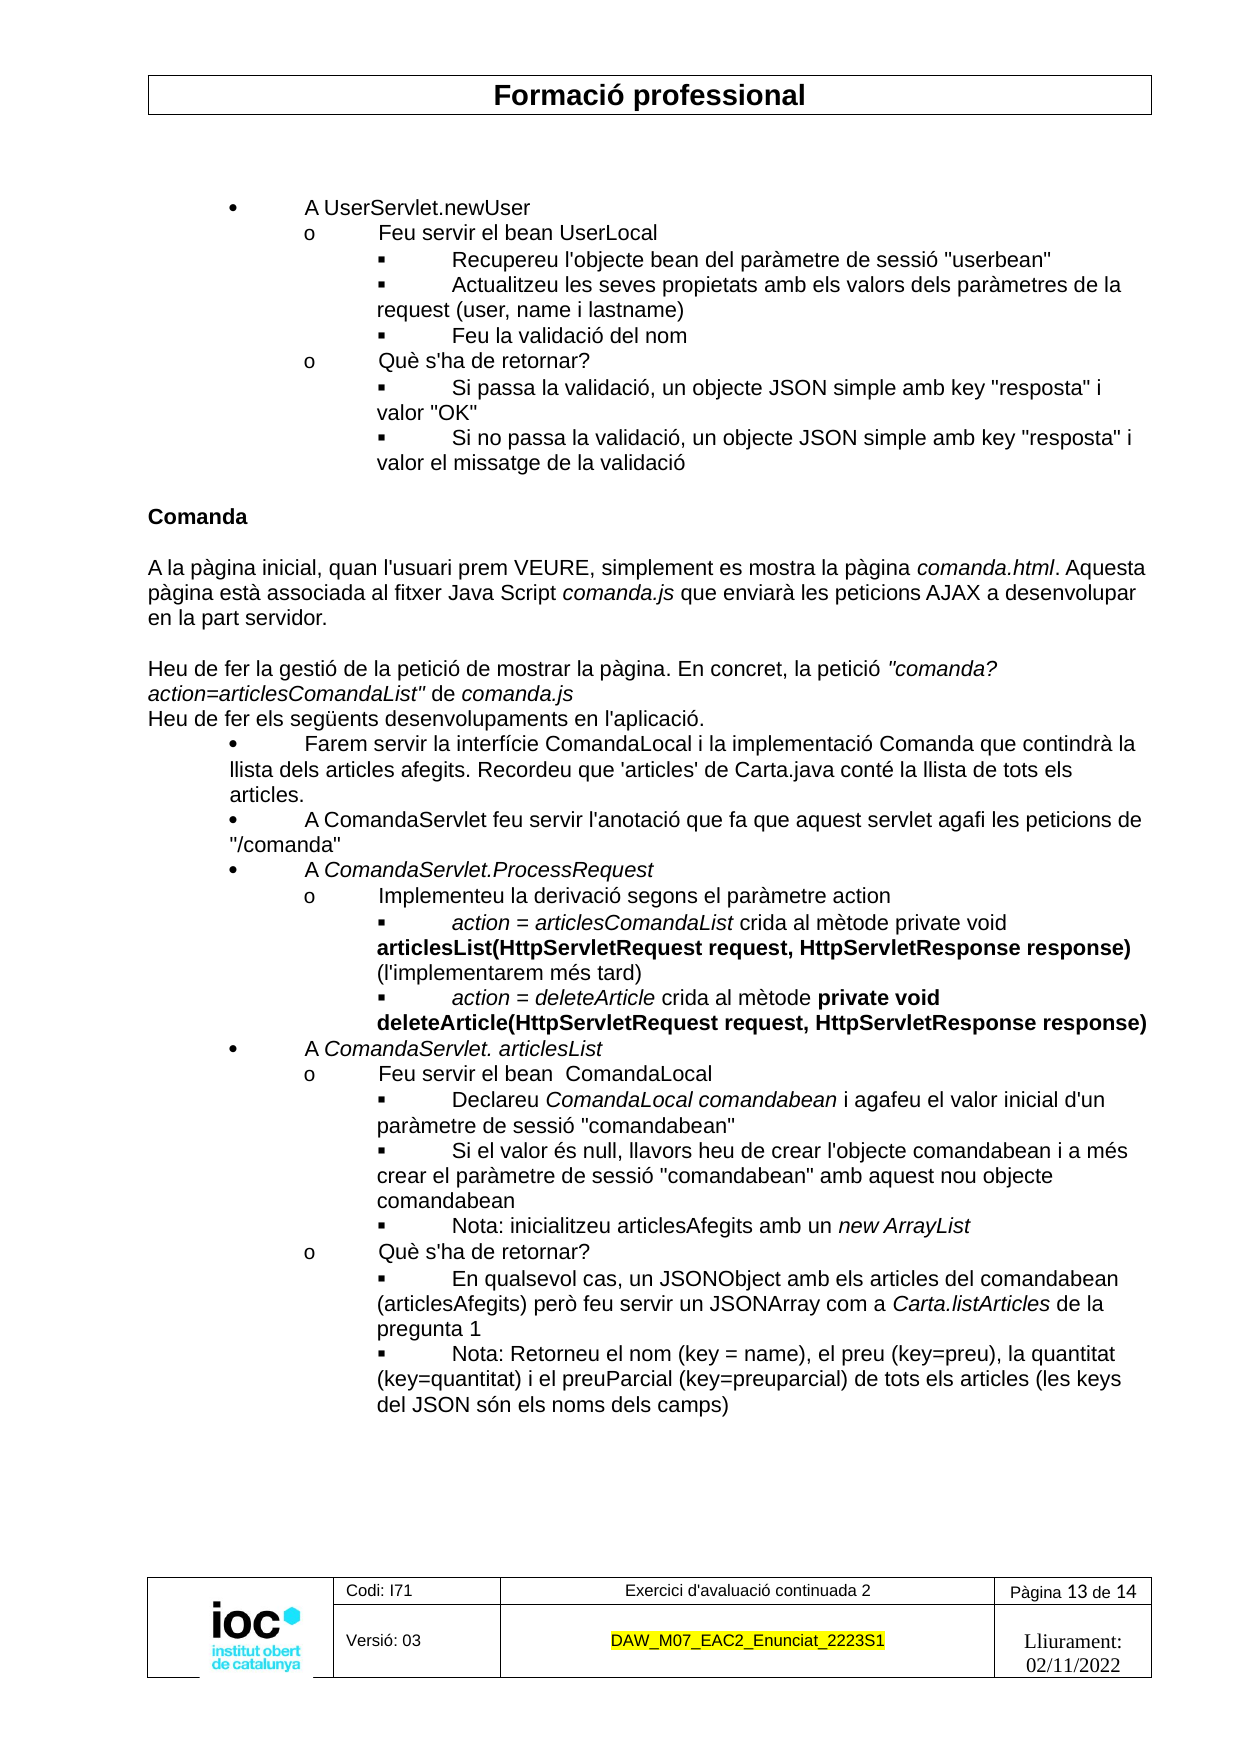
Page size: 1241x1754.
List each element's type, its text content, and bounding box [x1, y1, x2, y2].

list Què s'ha de retornar? [303, 1239, 1152, 1265]
list Feu servir el bean UserLocal [303, 220, 1152, 247]
list Actualitzeu les seves propietats amb els valors dels paràmetres de la request (user, name i lastname) [377, 272, 1152, 322]
list Implementeu la derivació segons el paràmetre action [303, 883, 1152, 909]
text Comanda [148, 504, 1152, 529]
list action = articlesComandaList crida al mètode private void articlesList(HttpServletRequest request, HttpServletResponse response) (l'implementarem més tard) [377, 909, 1152, 985]
list Feu la validació del nom [377, 322, 1152, 348]
list Nota: inicialitzeu articlesAfegits amb un new ArrayList [377, 1213, 1152, 1239]
list Farem servir la interfície ComandaLocal i la implementació Comanda que contindrà la llista dels articles afegits. Recordeu que 'articles' de Carta.java conté la llista de tots els articles. [229, 731, 1152, 807]
list action = deleteArticle crida al mètode private void deleteArticle(HttpServletRequest request, HttpServletResponse response) [377, 985, 1152, 1035]
list Nota: Retorneu el nom (key = name), el preu (key=preu), la quantitat (key=quantitat) i el preuParcial (key=preuparcial) de tots els articles (les keys del JSON són els noms dels camps) [377, 1341, 1152, 1417]
list Declareu ComandaLocal comandabean i agafeu el valor inicial d'un paràmetre de sessió "comandabean" [377, 1087, 1152, 1138]
list A UserServlet.newUser [229, 195, 1152, 220]
list Si el valor és null, llavors heu de crear l'objecte comandabean i a més crear el paràmetre de sessió "comandabean" amb aquest nou objecte comandabean [377, 1138, 1152, 1213]
list Si passa la validació, un objecte JSON simple amb key "resposta" i valor "OK" [377, 374, 1152, 425]
list A ComandaServlet. articlesList [229, 1035, 1152, 1061]
text Heu de fer la gestió de la petició de mostrar la pàgina. En concret, la petició "comanda?action=articlesComandaList" de comanda.js [148, 656, 1152, 706]
list Què s'ha de retornar? [303, 348, 1152, 374]
list En qualsevol cas, un JSONObject amb els articles del comandabean (articlesAfegits) però feu servir un JSONArray com a Carta.listArticles de la pregunta 1 [377, 1265, 1152, 1341]
list Feu servir el bean ComandaLocal [303, 1061, 1152, 1087]
list Si no passa la validació, un objecte JSON simple amb key "resposta" i valor el missatge de la validació [377, 425, 1152, 475]
text A la pàgina inicial, quan l'usuari prem VEURE, simplement es mostra la pàgina comanda.html. Aquesta pàgina està associada al fitxer Java Script comanda.js que enviarà les peticions AJAX a desenvolupar en la part servidor. [148, 555, 1152, 630]
list A ComandaServlet.ProcessRequest [229, 857, 1152, 883]
list Recupereu l'objecte bean del paràmetre de sessió "userbean" [377, 247, 1152, 272]
text Heu de fer els següents desenvolupaments en l'aplicació. [148, 706, 1152, 731]
list A ComandaServlet feu servir l'anotació que fa que aquest servlet agafi les peticions de "/comanda" [229, 807, 1152, 857]
